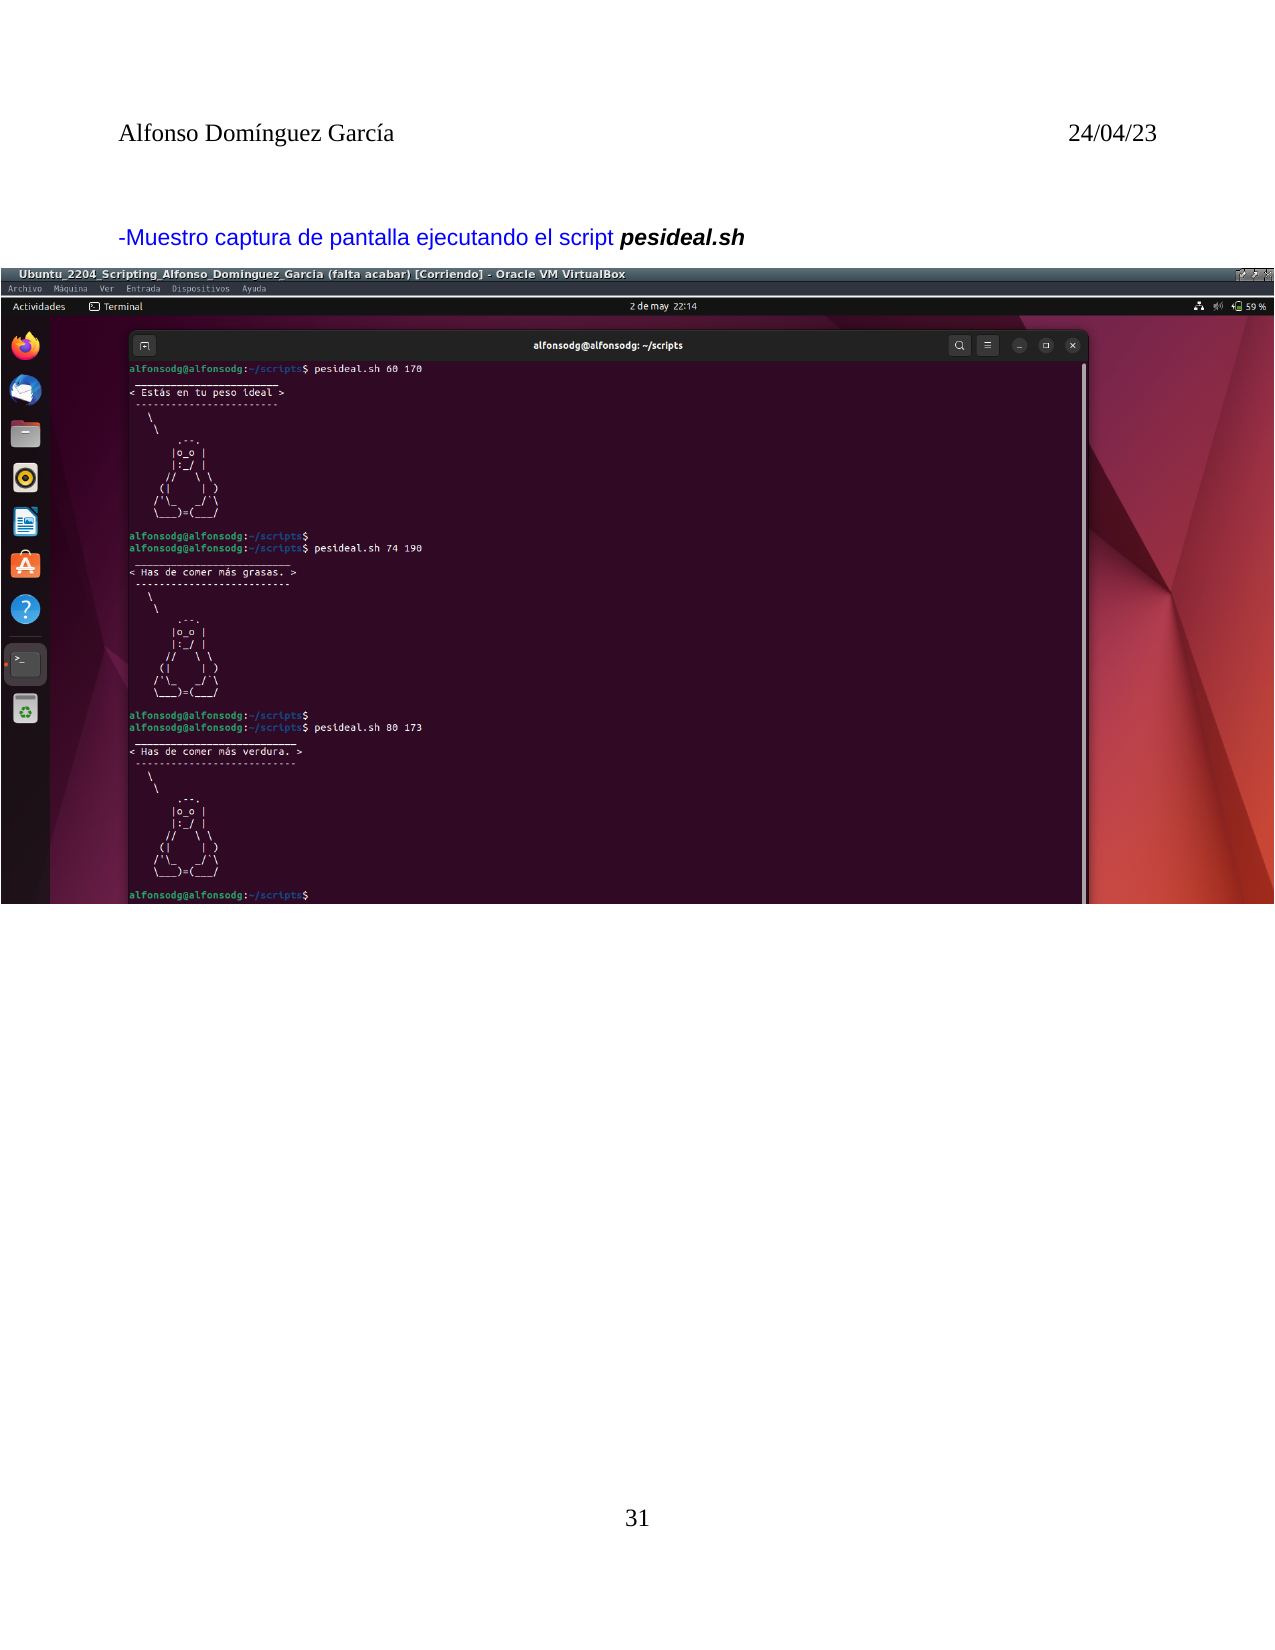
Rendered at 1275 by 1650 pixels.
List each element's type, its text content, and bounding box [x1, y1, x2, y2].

text -Muestro captura de pantalla ejecutando el script pesideal.sh [118, 224, 1157, 250]
picture [1, 268, 1274, 904]
